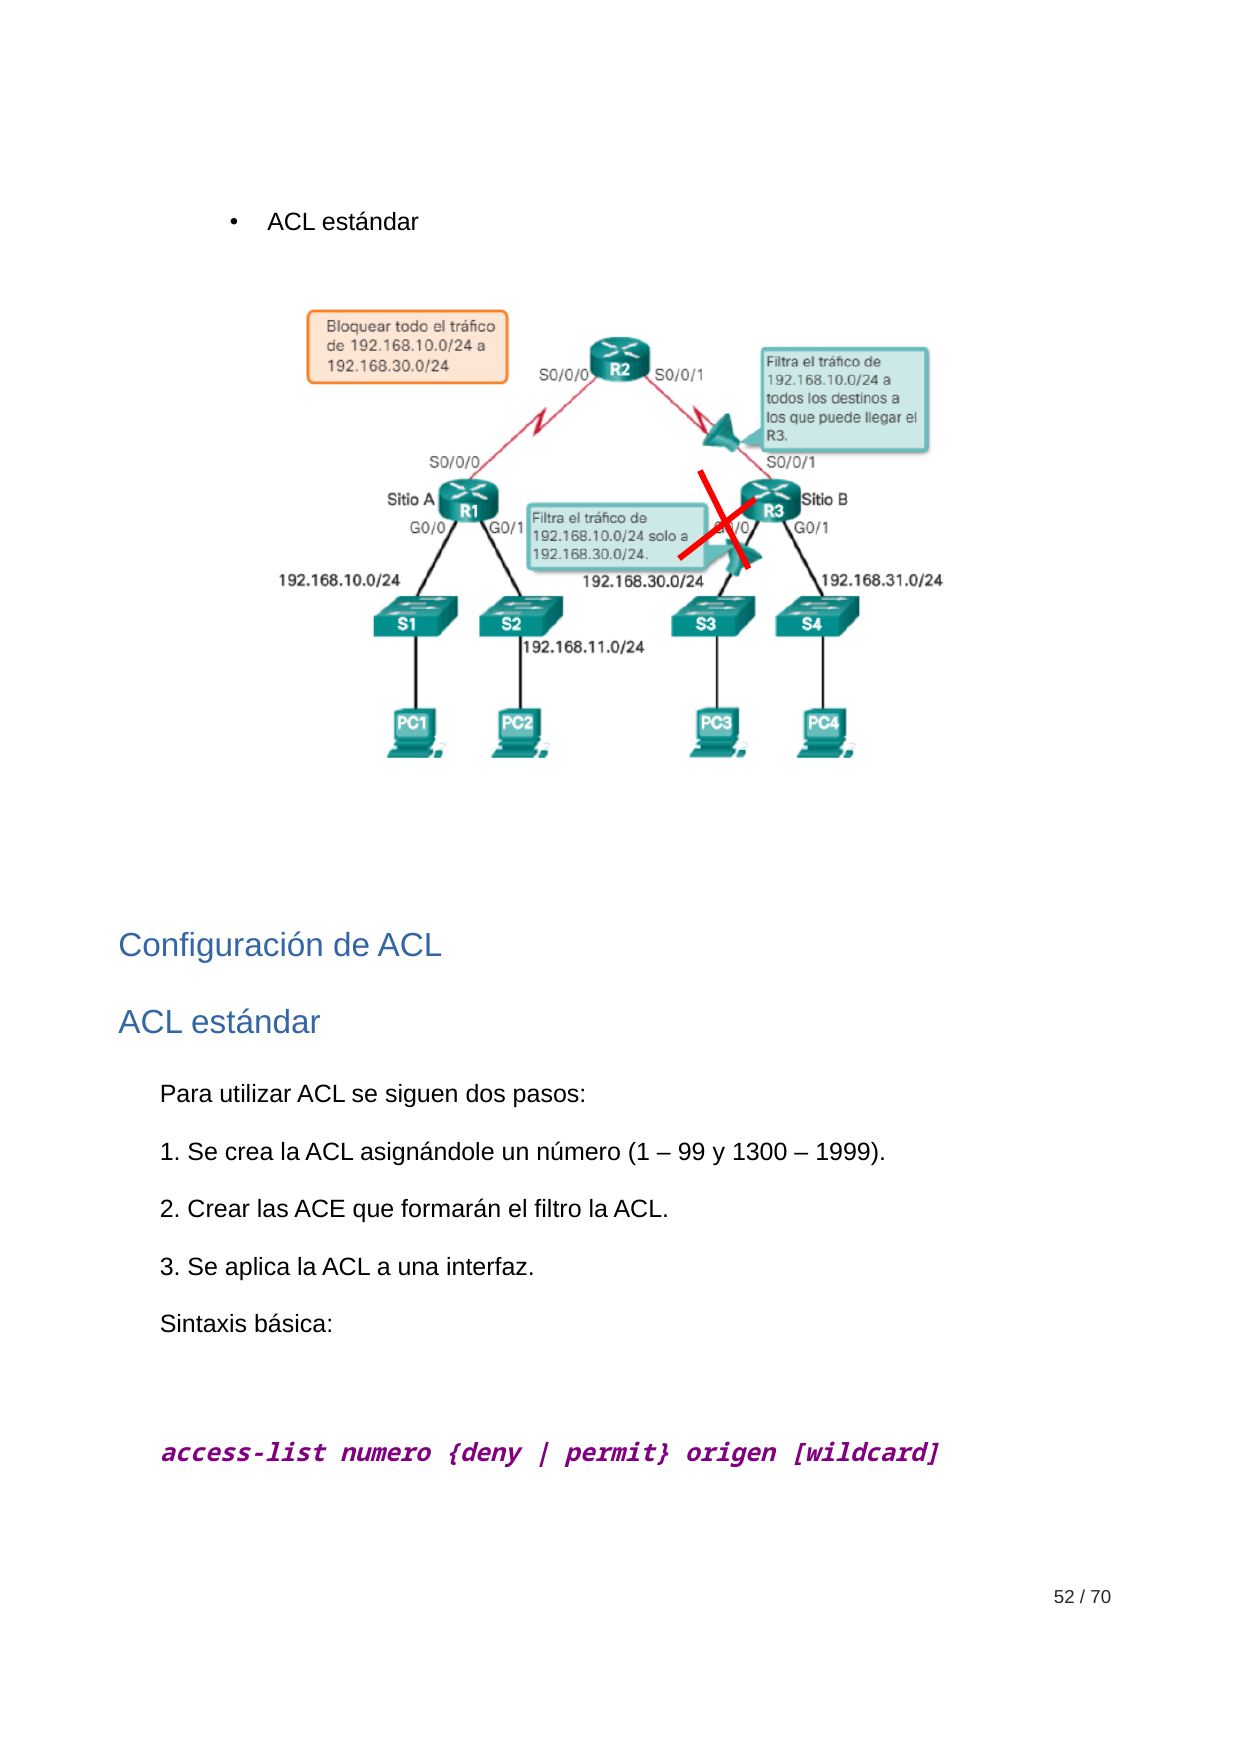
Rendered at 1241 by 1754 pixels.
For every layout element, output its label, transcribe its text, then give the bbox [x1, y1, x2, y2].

list ACL estándar [229, 207, 1122, 236]
text 3. Se aplica la ACL a una interfaz. [118, 1252, 1122, 1281]
picture [266, 309, 946, 770]
text access-list numero {deny | permit} origen [wildcard] [118, 1435, 1122, 1469]
text 2. Crear las ACE que formarán el filtro la ACL. [118, 1194, 1122, 1223]
text ACL estándar [118, 1002, 1122, 1041]
text Configuración de ACL [118, 926, 1122, 964]
text Para utilizar ACL se siguen dos pasos: [118, 1079, 1122, 1108]
text Sintaxis básica: [118, 1309, 1122, 1338]
text 1. Se crea la ACL asignándole un número (1 – 99 y 1300 – 1999). [118, 1137, 1122, 1166]
